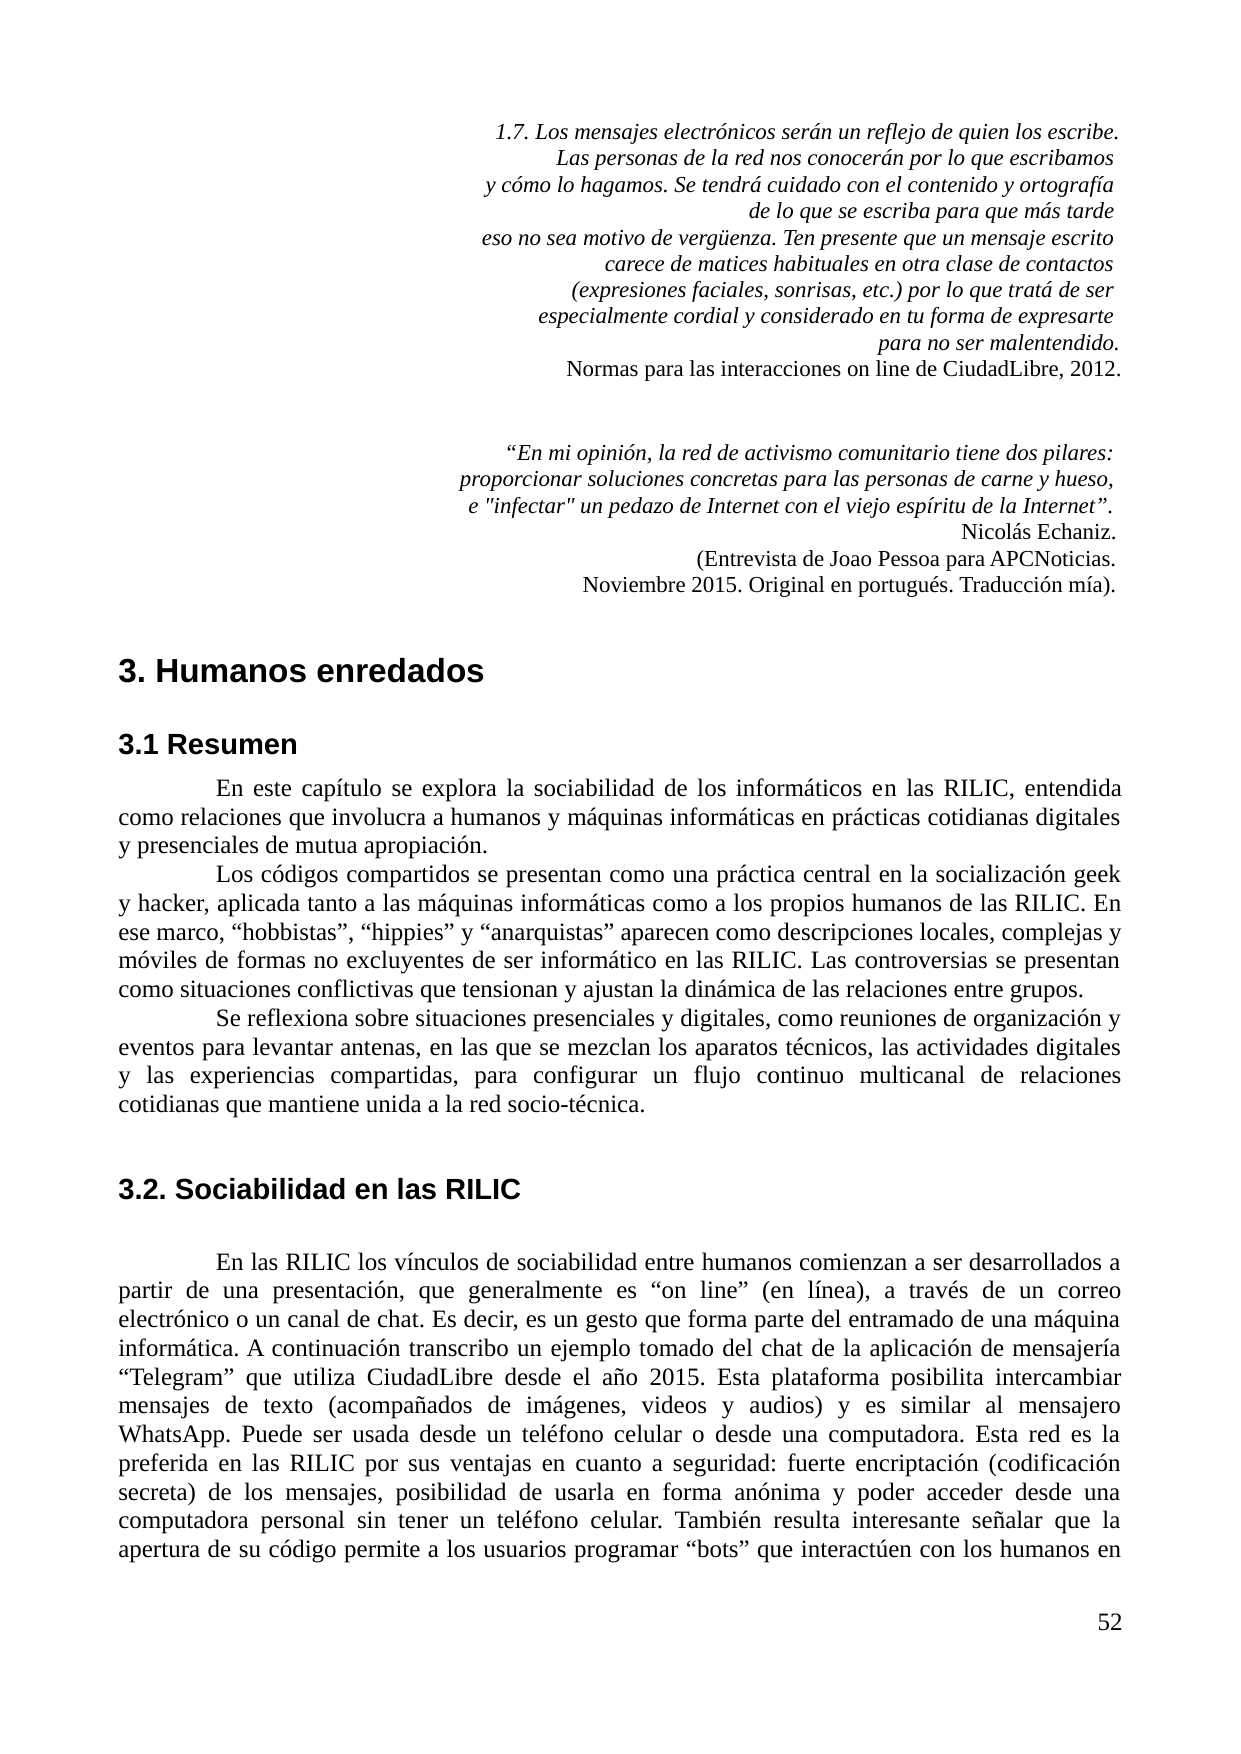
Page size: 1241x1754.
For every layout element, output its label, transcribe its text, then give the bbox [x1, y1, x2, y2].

list “En mi opinión, la red de activismo comunitario tiene dos pilares: [118, 439, 1122, 466]
text carece de matices habituales en otra clase de contactos [118, 250, 1122, 276]
text 1.7. Los mensajes electrónicos serán un reflejo de quien los escribe. [118, 118, 1122, 144]
text para no ser malentendido. [118, 329, 1122, 355]
text En las RILIC los vínculos de sociabilidad entre humanos comienzan a ser desarrollados a partir de una presentación, que generalmente es “on line” (en línea), a través de un correo electrónico o un canal de chat. Es decir, es un gesto que forma parte del entramado de una máquina informática. A continuación transcribo un ejemplo tomado del chat de la aplicación de mensajería “Telegram” que utiliza CiudadLibre desde el año 2015. Esta plataforma posibilita intercambiar mensajes de texto (acompañados de imágenes, videos y audios) y es similar al mensajero WhatsApp. Puede ser usada desde un teléfono celular o desde una computadora. Esta red es la preferida en las RILIC por sus ventajas en cuanto a seguridad: fuerte encriptación (codificación secreta) de los mensajes, posibilidad de usarla en forma anónima y poder acceder desde una computadora personal sin tener un teléfono celular. También resulta interesante señalar que la apertura de su código permite a los usuarios programar “bots” que interactúen con los humanos en [118, 1247, 1122, 1563]
text Las personas de la red nos conocerán por lo que escribamos [118, 144, 1122, 171]
text y cómo lo hagamos. Se tendrá cuidado con el contenido y ortografía [118, 171, 1122, 197]
text especialmente cordial y considerado en tu forma de expresarte [118, 303, 1122, 329]
list e "infectar" un pedazo de Internet con el viejo espíritu de la Internet”. [118, 492, 1122, 518]
list proporcionar soluciones concretas para las personas de carne y hueso, [118, 466, 1122, 492]
text En este capítulo se explora la sociabilidad de los informáticos en las RILIC, entendida como relaciones que involucra a humanos y máquinas informáticas en prácticas cotidianas digitales y presenciales de mutua apropiación. [118, 773, 1122, 859]
list Noviembre 2015. Original en portugués. Traducción mía). [118, 571, 1122, 597]
list (Entrevista de Joao Pessoa para APCNoticias. [118, 544, 1122, 571]
text (expresiones faciales, sonrisas, etc.) por lo que tratá de ser [118, 276, 1122, 303]
text Se reflexiona sobre situaciones presenciales y digitales, como reuniones de organización y eventos para levantar antenas, en las que se mezclan los aparatos técnicos, las actividades digitales y las experiencias compartidas, para configurar un flujo continuo multicanal de relaciones cotidianas que mantiene unida a la red socio-técnica. [118, 1003, 1122, 1118]
text de lo que se escriba para que más tarde [118, 197, 1122, 223]
subtitle 3. Humanos enredados [118, 651, 1122, 689]
text Los códigos compartidos se presentan como una práctica central en la socialización geek y hacker, aplicada tanto a las máquinas informáticas como a los propios humanos de las RILIC. En ese marco, “hobbistas”, “hippies” y “anarquistas” aparecen como descripciones locales, complejas y móviles de formas no excluyentes de ser informático en las RILIC. Las controversias se presentan como situaciones conflictivas que tensionan y ajustan la dinámica de las relaciones entre grupos. [118, 859, 1122, 1003]
text eso no sea motivo de vergüenza. Ten presente que un mensaje escrito [118, 223, 1122, 250]
text Normas para las interacciones on line de CiudadLibre, 2012. [118, 355, 1122, 382]
list Nicolás Echaniz. [118, 518, 1122, 544]
subtitle 3.2. Sociabilidad en las RILIC [118, 1172, 1122, 1205]
subtitle 3.1 Resumen [118, 727, 1122, 761]
